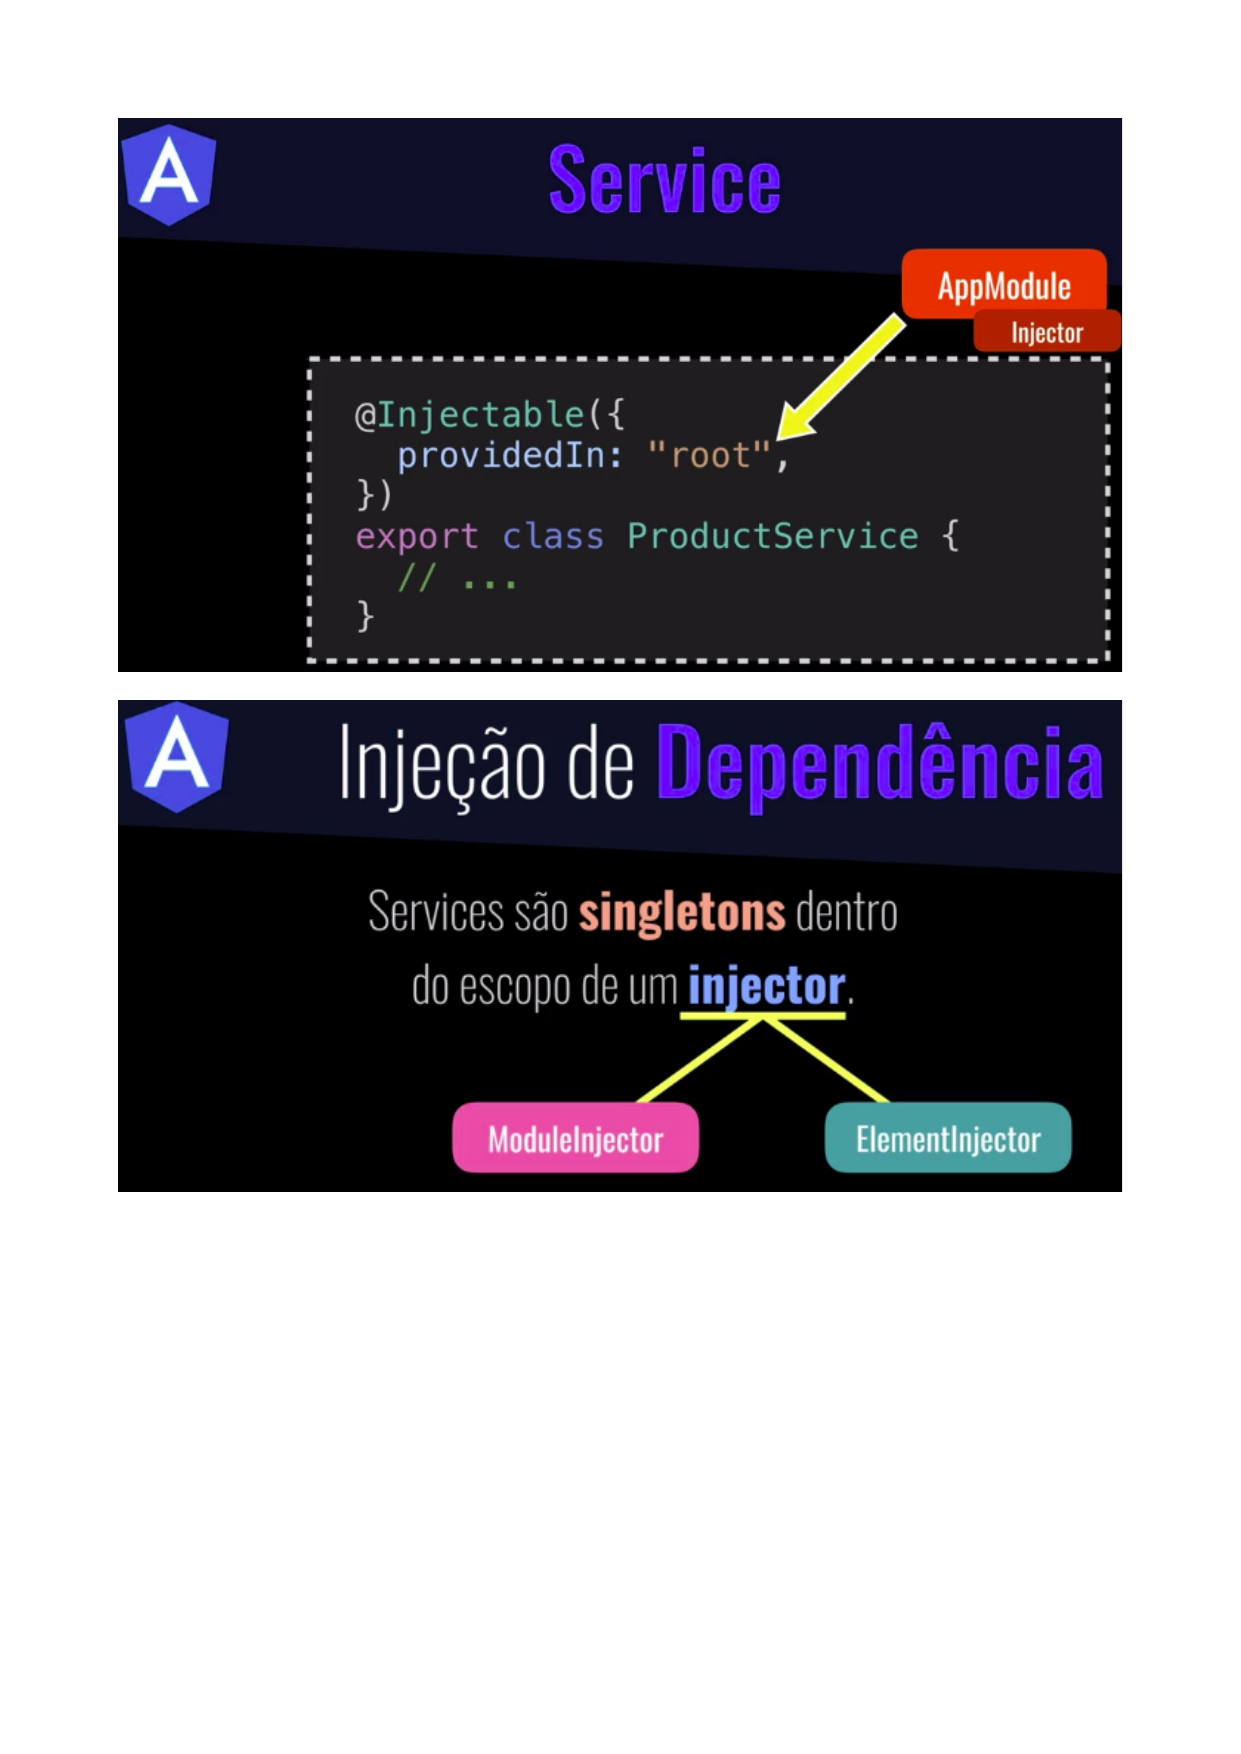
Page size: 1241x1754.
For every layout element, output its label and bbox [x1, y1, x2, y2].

picture [118, 118, 1123, 672]
picture [118, 700, 1123, 1192]
